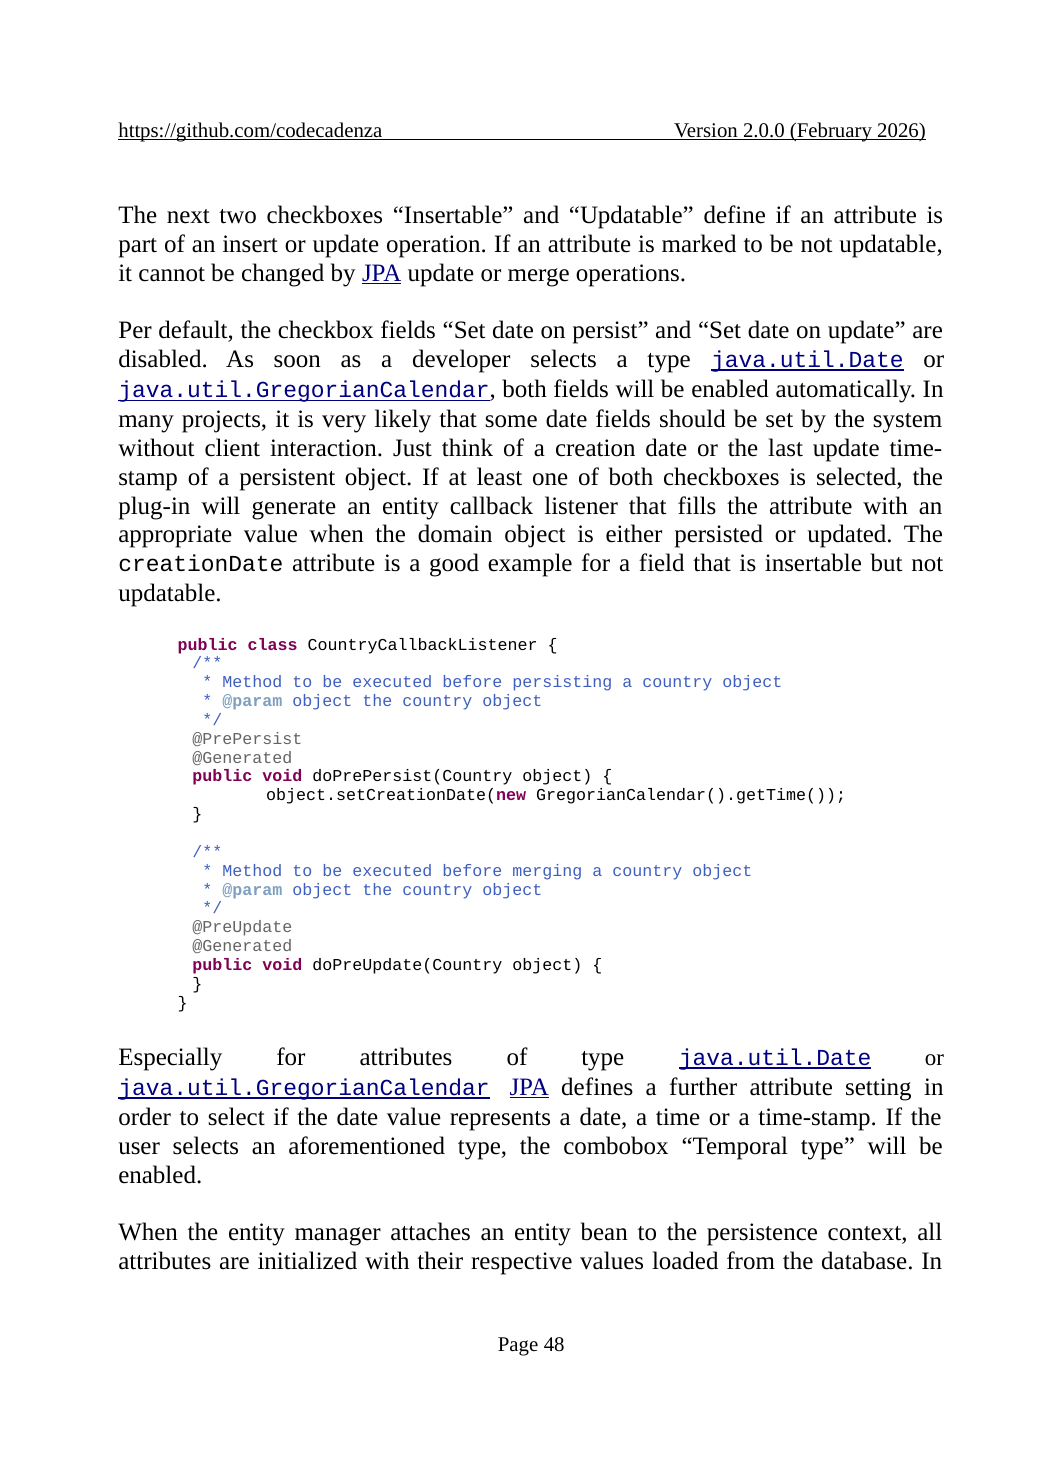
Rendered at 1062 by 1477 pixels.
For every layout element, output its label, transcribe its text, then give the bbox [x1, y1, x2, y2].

text /** [177, 655, 944, 674]
text @PrePersist [177, 730, 944, 749]
text */ [177, 711, 944, 730]
text * Method to be executed before merging a country object [177, 862, 944, 881]
text /** [177, 843, 944, 862]
text When the entity manager attaches an entity bean to the persistence context, all attributes are initialized with their respective values loaded from the database. In [118, 1217, 944, 1275]
text @PreUpdate [177, 919, 944, 938]
text @Generated [177, 938, 944, 957]
text Especially for attributes of type java.util.Date or java.util.GregorianCalendar JPA defines a further attribute setting in order to select if the date value represents a date, a time or a time-stamp. If the user selects an aforementioned type, the combobox “Temporal type” will be enabled. [118, 1042, 944, 1188]
text public void doPrePersist(Country object) { [177, 768, 944, 787]
text public class CountryCallbackListener { [177, 636, 944, 655]
text * @param object the country object [177, 693, 944, 711]
text Per default, the checkbox fields “Set date on persist” and “Set date on update” are disabled. As soon as a developer selects a type java.util.Date or java.util.GregorianCalendar, both fields will be enabled automatically. In many projects, it is very likely that some date fields should be set by the system without client interaction. Just think of a creation date or the last update time-stamp of a persistent object. If at least one of both checkboxes is selected, the plug-in will generate an entity callback listener that fills the attribute with an appropriate value when the domain object is either persisted or updated. The creationDate attribute is a good example for a field that is insertable but not updatable. [118, 315, 944, 607]
text @Generated [177, 749, 944, 768]
text } [177, 806, 944, 824]
text object.setCreationDate(new GregorianCalendar().getTime()); [177, 787, 944, 806]
text } [177, 994, 944, 1013]
text } [177, 975, 944, 994]
text */ [177, 900, 944, 919]
text * @param object the country object [177, 881, 944, 900]
text * Method to be executed before persisting a country object [177, 674, 944, 693]
text public void doPreUpdate(Country object) { [177, 957, 944, 975]
text The next two checkboxes “Insertable” and “Updatable” define if an attribute is part of an insert or update operation. If an attribute is marked to be not updatable, it cannot be changed by JPA update or merge operations. [118, 200, 944, 287]
